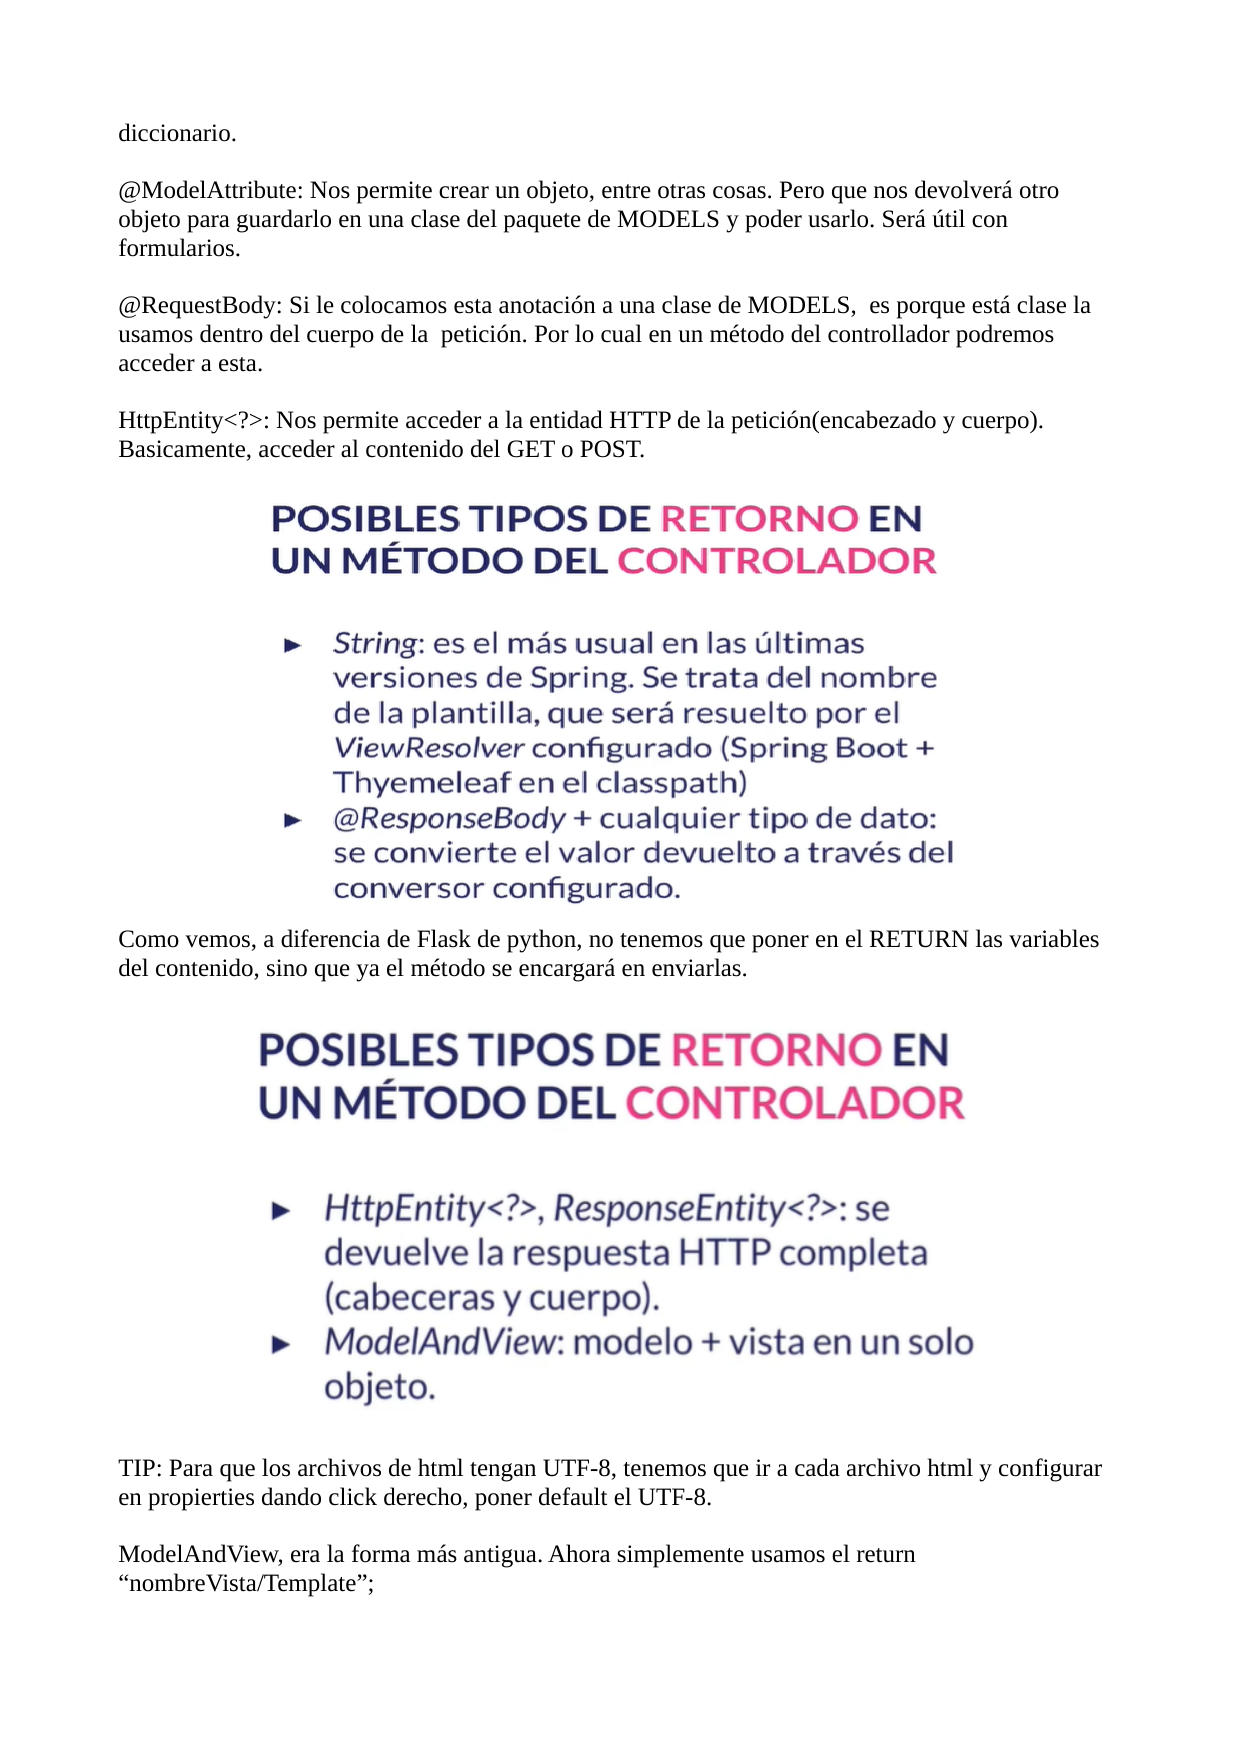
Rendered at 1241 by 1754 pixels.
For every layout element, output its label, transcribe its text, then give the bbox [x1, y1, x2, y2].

text Como vemos, a diferencia de Flask de python, no tenemos que poner en el RETURN las variables del contenido, sino que ya el método se encargará en enviarlas. [118, 492, 1122, 982]
text ModelAndView, era la forma más antigua. Ahora simplemente usamos el return “nombreVista/Template”; [118, 1539, 1122, 1597]
text diccionario. [118, 118, 1122, 147]
text TIP: Para que los archivos de html tengan UTF-8, tenemos que ir a cada archivo html y configurar en propierties dando click derecho, poner default el UTF-8. [118, 1453, 1122, 1511]
text HttpEntity<?>: Nos permite acceder a la entidad HTTP de la petición(encabezado y cuerpo). Basicamente, acceder al contenido del GET o POST. [118, 406, 1122, 463]
text @ModelAttribute: Nos permite crear un objeto, entre otras cosas. Pero que nos devolverá otro objeto para guardarlo en una clase del paquete de MODELS y poder usarlo. Será útil con formularios. [118, 176, 1122, 262]
text @RequestBody: Si le colocamos esta anotación a una clase de MODELS, es porque está clase la usamos dentro del cuerpo de la petición. Por lo cual en un método del controllador podremos acceder a esta. [118, 291, 1122, 377]
